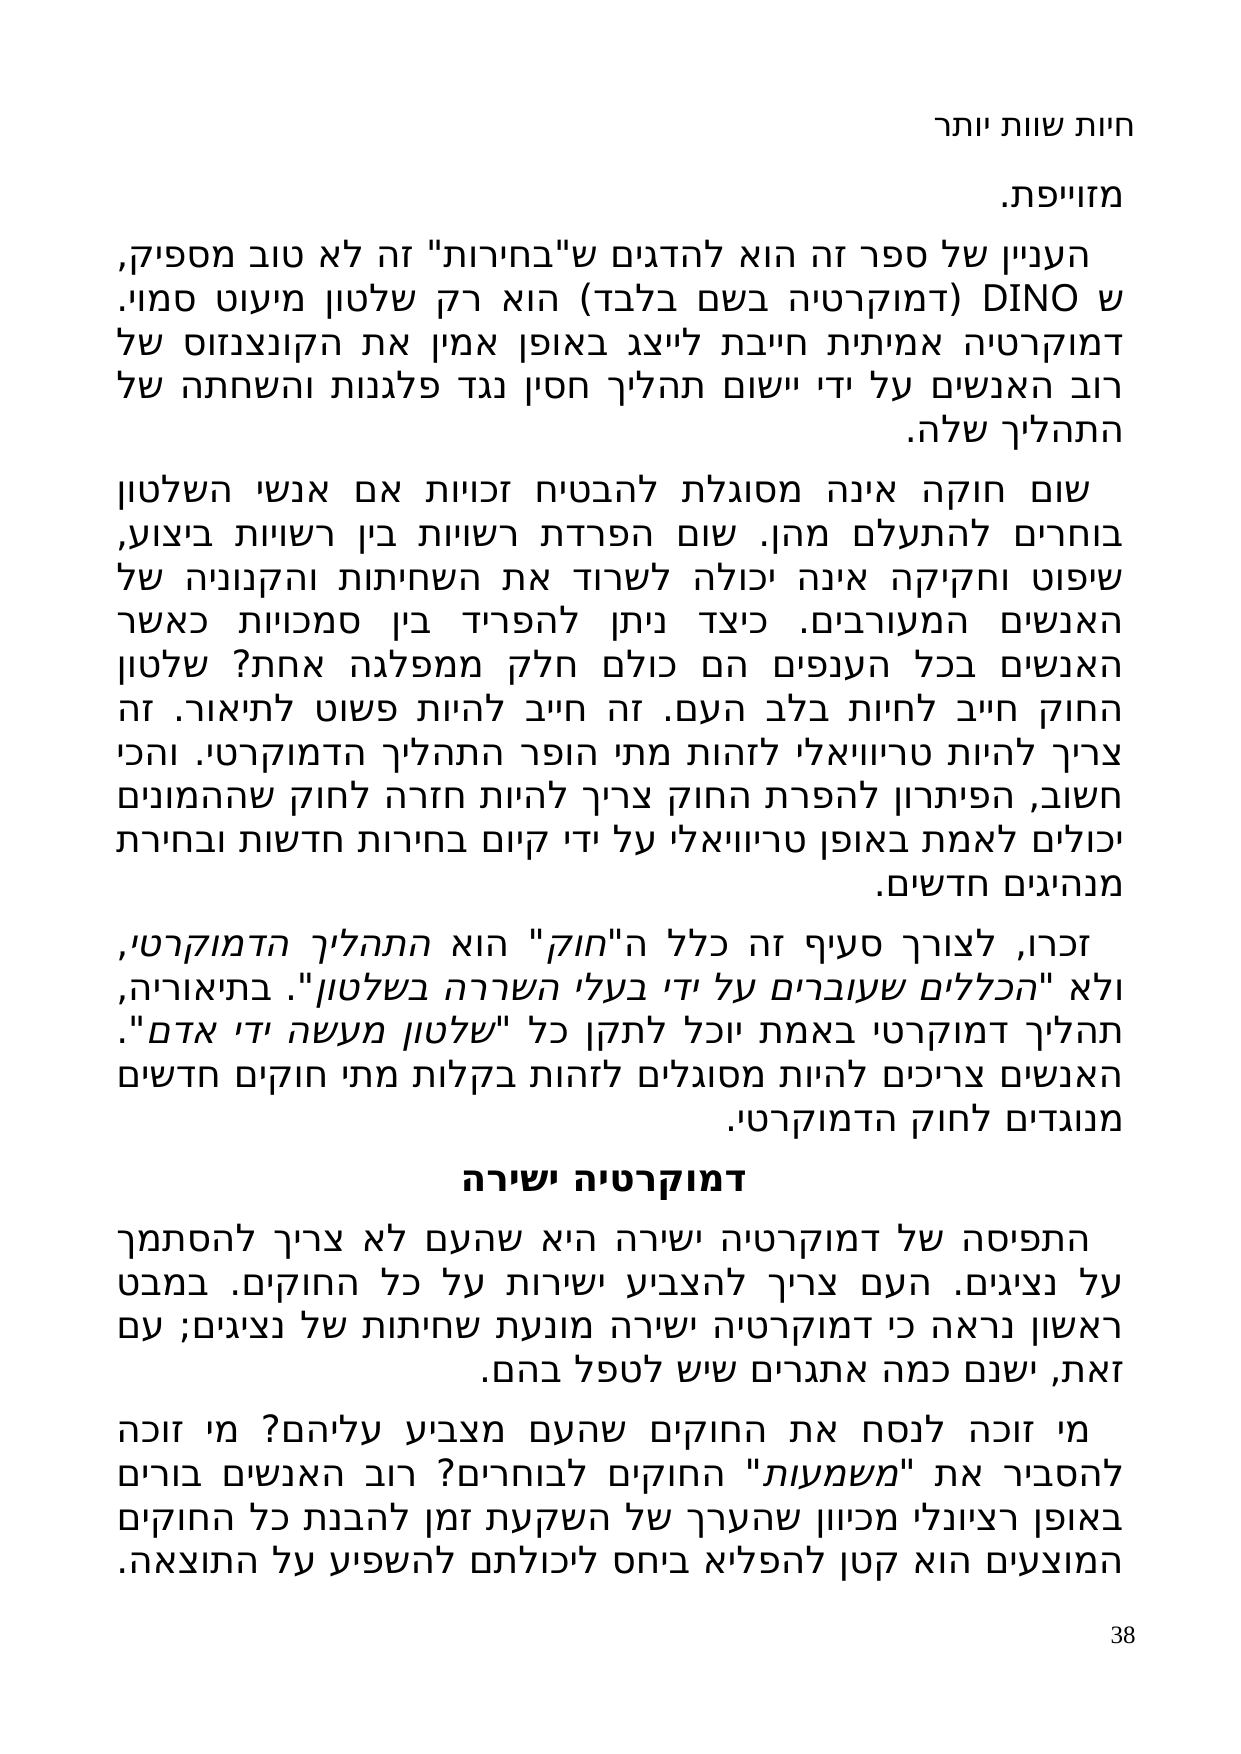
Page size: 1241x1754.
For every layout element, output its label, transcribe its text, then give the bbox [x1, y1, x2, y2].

text התפיסה של דמוקרטיה ישירה היא שהעם לא צריך להסתמך על נציגים. העם צריך להצביע ישירות על כל החוקים. במבט ראשון נראה כי דמוקרטיה ישירה מונעת שחיתות של נציגים; עם זאת, ישנם כמה אתגרים שיש לטפל בהם. [116, 1216, 1124, 1391]
subtitle דמוקרטיה ישירה [116, 1156, 1124, 1200]
text שום חוקה אינה מסוגלת להבטיח זכויות אם אנשי השלטון בוחרים להתעלם מהן. שום הפרדת רשויות בין רשויות ביצוע, שיפוט וחקיקה אינה יכולה לשרוד את השחיתות והקנוניה של האנשים המעורבים. כיצד ניתן להפריד בין סמכויות כאשר האנשים בכל הענפים הם כולם חלק ממפלגה אחת? שלטון החוק חייב לחיות בלב העם. זה חייב להיות פשוט לתיאור. זה צריך להיות טריוויאלי לזהות מתי הופר התהליך הדמוקרטי. והכי חשוב, הפיתרון להפרת החוק צריך להיות חזרה לחוק שההמונים יכולים לאמת באופן טריוויאלי על ידי קיום בחירות חדשות ובחירת מנהיגים חדשים. [116, 467, 1124, 905]
text זכרו, לצורך סעיף זה כלל ה"חוק" הוא התהליך הדמוקרטי, ולא "הכללים שעוברים על ידי בעלי השררה בשלטון". בתיאוריה, תהליך דמוקרטי באמת יוכל לתקן כל "שלטון מעשה ידי אדם". האנשים צריכים להיות מסוגלים לזהות בקלות מתי חוקים חדשים מנוגדים לחוק הדמוקרטי. [116, 921, 1124, 1140]
text מזוייפת. [116, 172, 1124, 216]
text העניין של ספר זה הוא להדגים ש"בחירות" זה לא טוב מספיק, ש DINO (דמוקרטיה בשם בלבד) הוא רק שלטון מיעוט סמוי. דמוקרטיה אמיתית חייבת לייצג באופן אמין את הקונצנזוס של רוב האנשים על ידי יישום תהליך חסין נגד פלגנות והשחתה של התהליך שלה. [116, 232, 1124, 451]
text מי זוכה לנסח את החוקים שהעם מצביע עליהם? מי זוכה להסביר את "משמעות" החוקים לבוחרים? רוב האנשים בורים באופן רציונלי מכיוון שהערך של השקעת זמן להבנת כל החוקים המוצעים הוא קטן להפליא ביחס ליכולתם להשפיע על התוצאה. [116, 1407, 1124, 1582]
